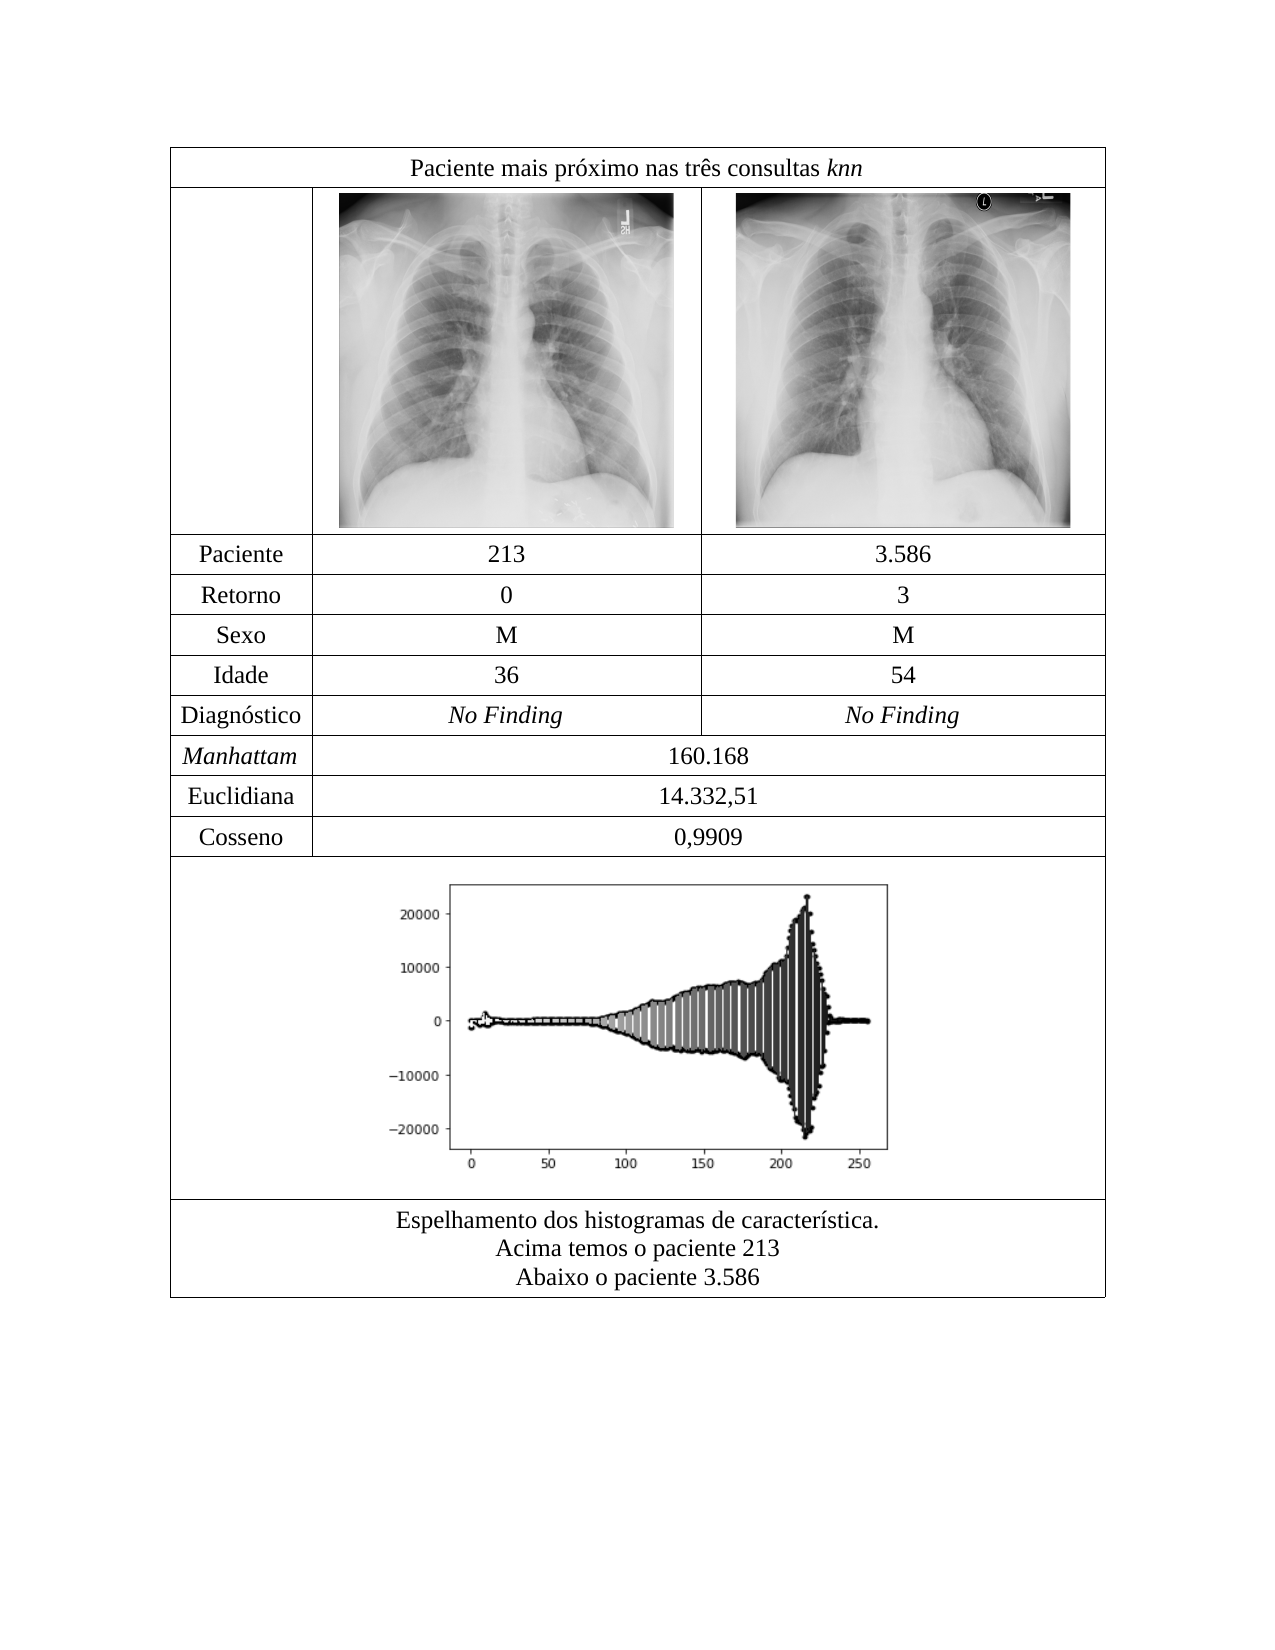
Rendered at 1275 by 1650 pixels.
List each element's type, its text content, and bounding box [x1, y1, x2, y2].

table_cell Cosseno [171, 817, 312, 856]
table_cell M [702, 615, 1105, 654]
table_cell 54 [702, 656, 1105, 695]
table_cell 3 [702, 575, 1105, 614]
table_cell Diagnóstico [171, 696, 312, 735]
picture [339, 193, 674, 528]
table_cell M [313, 615, 701, 654]
table_cell Manhattam [171, 736, 312, 775]
table_cell Retorno [171, 575, 312, 614]
table_cell [702, 188, 1105, 533]
table_cell 0 [313, 575, 701, 614]
table_cell No Finding [313, 696, 701, 735]
table_cell Idade [171, 656, 312, 695]
table_cell 36 [313, 656, 701, 695]
table_cell Espelhamento dos histogramas de característica. Acima temos o paciente 213 Abaixo o paciente 3.586 [171, 1200, 1105, 1297]
table_cell 213 [313, 535, 701, 574]
table_cell 160.168 [313, 736, 1105, 775]
table_cell No Finding [702, 696, 1105, 735]
table_cell [171, 857, 1105, 1199]
picture [735, 193, 1071, 528]
table_cell 3.586 [702, 535, 1105, 574]
table_cell [313, 188, 701, 533]
table_cell Paciente [171, 535, 312, 574]
table_cell [171, 188, 312, 533]
table_cell Euclidiana [171, 776, 312, 816]
table_header Paciente mais próximo nas três consultas knn [171, 148, 1105, 187]
table_cell 0,9909 [313, 817, 1105, 856]
picture [379, 877, 896, 1178]
table_cell 14.332,51 [313, 776, 1105, 816]
table_cell Sexo [171, 615, 312, 654]
